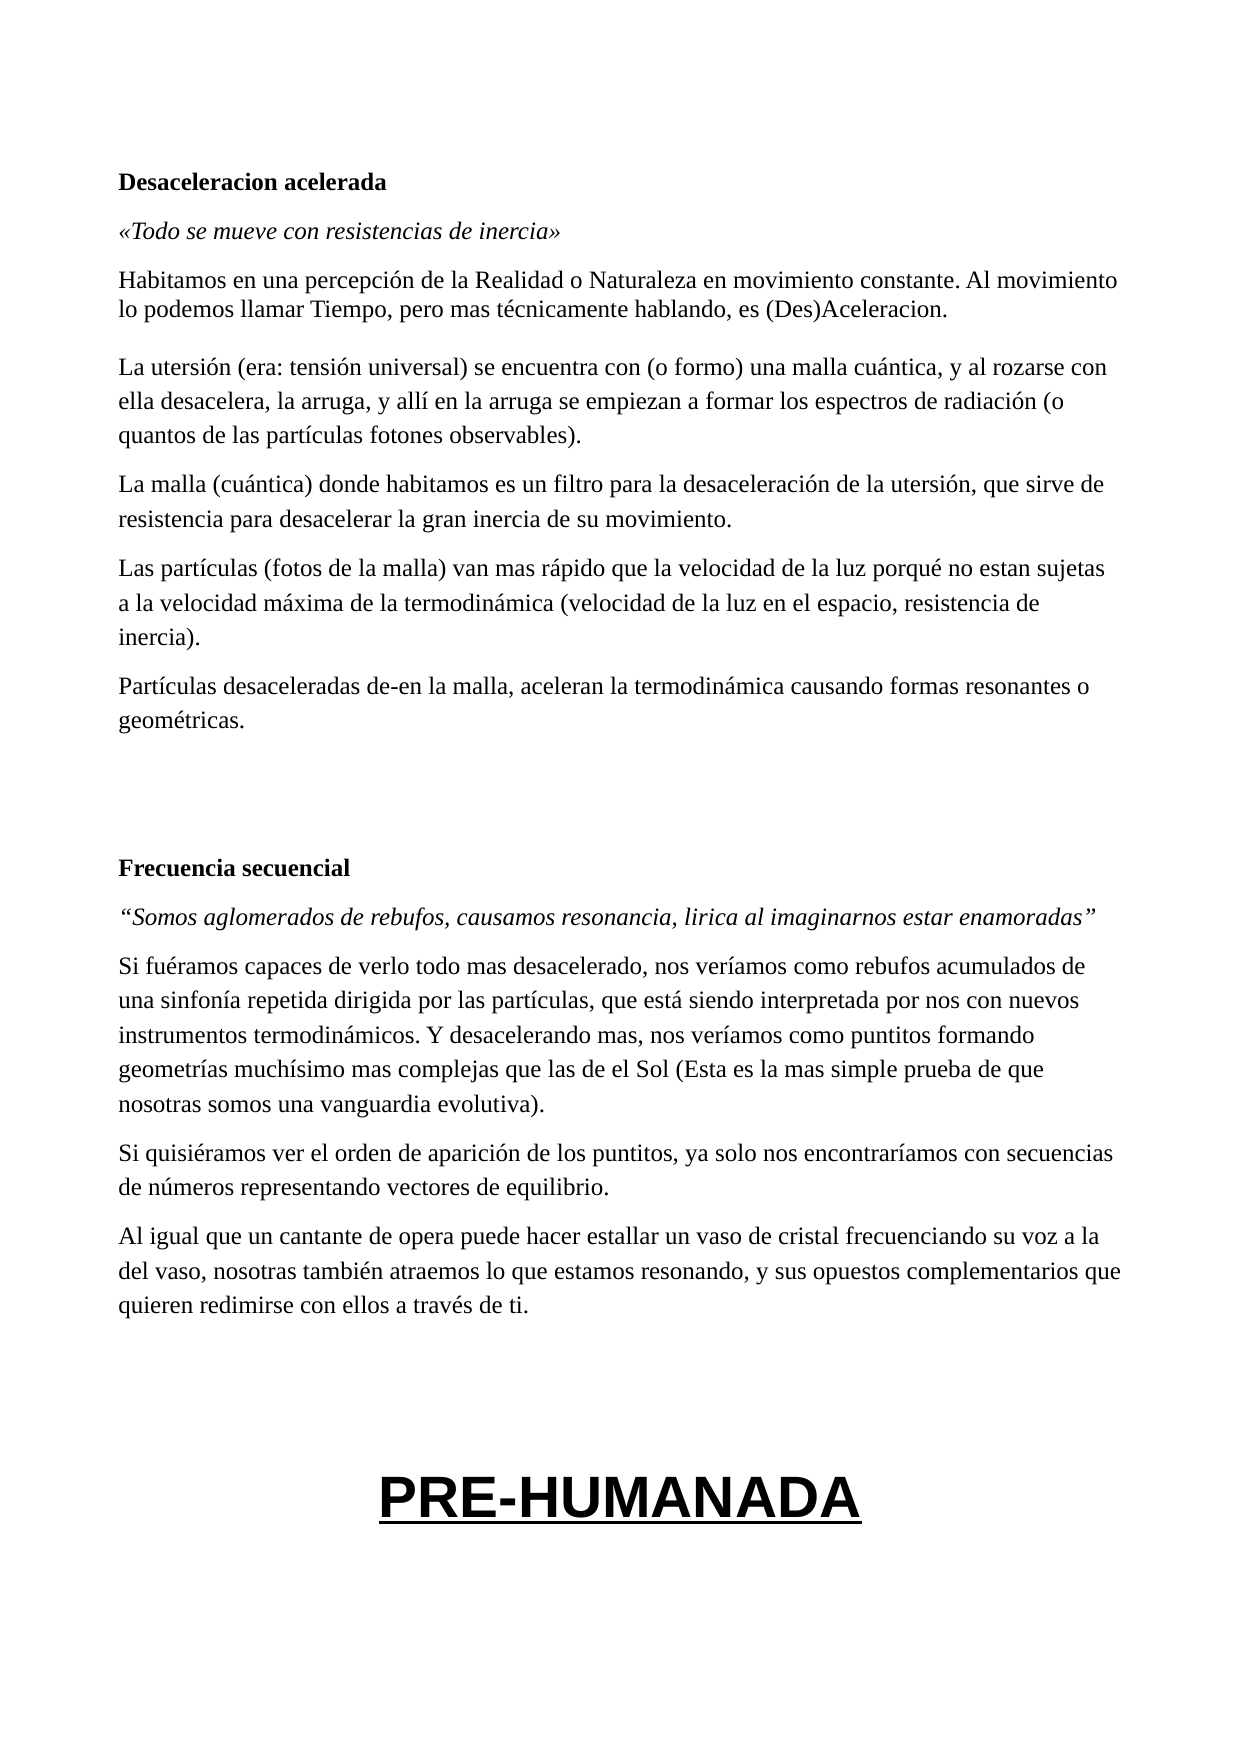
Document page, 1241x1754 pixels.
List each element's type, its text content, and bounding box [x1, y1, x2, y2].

text Si fuéramos capaces de verlo todo mas desacelerado, nos veríamos como rebufos acumulados de una sinfonía repetida dirigida por las partículas, que está siendo interpretada por nos con nuevos instrumentos termodinámicos. Y desacelerando mas, nos veríamos como puntitos formando geometrías muchísimo mas complejas que las de el Sol (Esta es la mas simple prueba de que nosotras somos una vanguardia evolutiva). [118, 951, 1122, 1118]
text Desaceleracion acelerada [118, 167, 1122, 196]
text «Todo se mueve con resistencias de inercia» [118, 216, 1122, 245]
text La utersión (era: tensión universal) se encuentra con (o formo) una malla cuántica, y al rozarse con ella desacelera, la arruga, y allí en la arruga se empiezan a formar los espectros de radiación (o quantos de las partículas fotones observables). [118, 352, 1122, 449]
text La malla (cuántica) donde habitamos es un filtro para la desaceleración de la utersión, que sirve de resistencia para desacelerar la gran inercia de su movimiento. [118, 469, 1122, 533]
text Al igual que un cantante de opera puede hacer estallar un vaso de cristal frecuenciando su voz a la del vaso, nosotras también atraemos lo que estamos resonando, y sus opuestos complementarios que quieren redimirse con ellos a través de ti. [118, 1221, 1122, 1319]
text Las partículas (fotos de la malla) van mas rápido que la velocidad de la luz porqué no estan sujetas a la velocidad máxima de la termodinámica (velocidad de la luz en el espacio, resistencia de inercia). [118, 553, 1122, 651]
text Habitamos en una percepción de la Realidad o Naturaleza en movimiento constante. Al movimiento lo podemos llamar Tiempo, pero mas técnicamente hablando, es (Des)Aceleracion. [118, 265, 1122, 323]
text “Somos aglomerados de rebufos, causamos resonancia, lirica al imaginarnos estar enamoradas” [118, 902, 1122, 931]
text Si quisiéramos ver el orden de aparición de los puntitos, ya solo nos encontraríamos con secuencias de números representando vectores de equilibrio. [118, 1138, 1122, 1201]
text Partículas desaceleradas de-en la malla, aceleran la termodinámica causando formas resonantes o geométricas. [118, 671, 1122, 734]
text Frecuencia secuencial [118, 853, 1122, 882]
subtitle PRE-HUMANADA [118, 1463, 1122, 1530]
